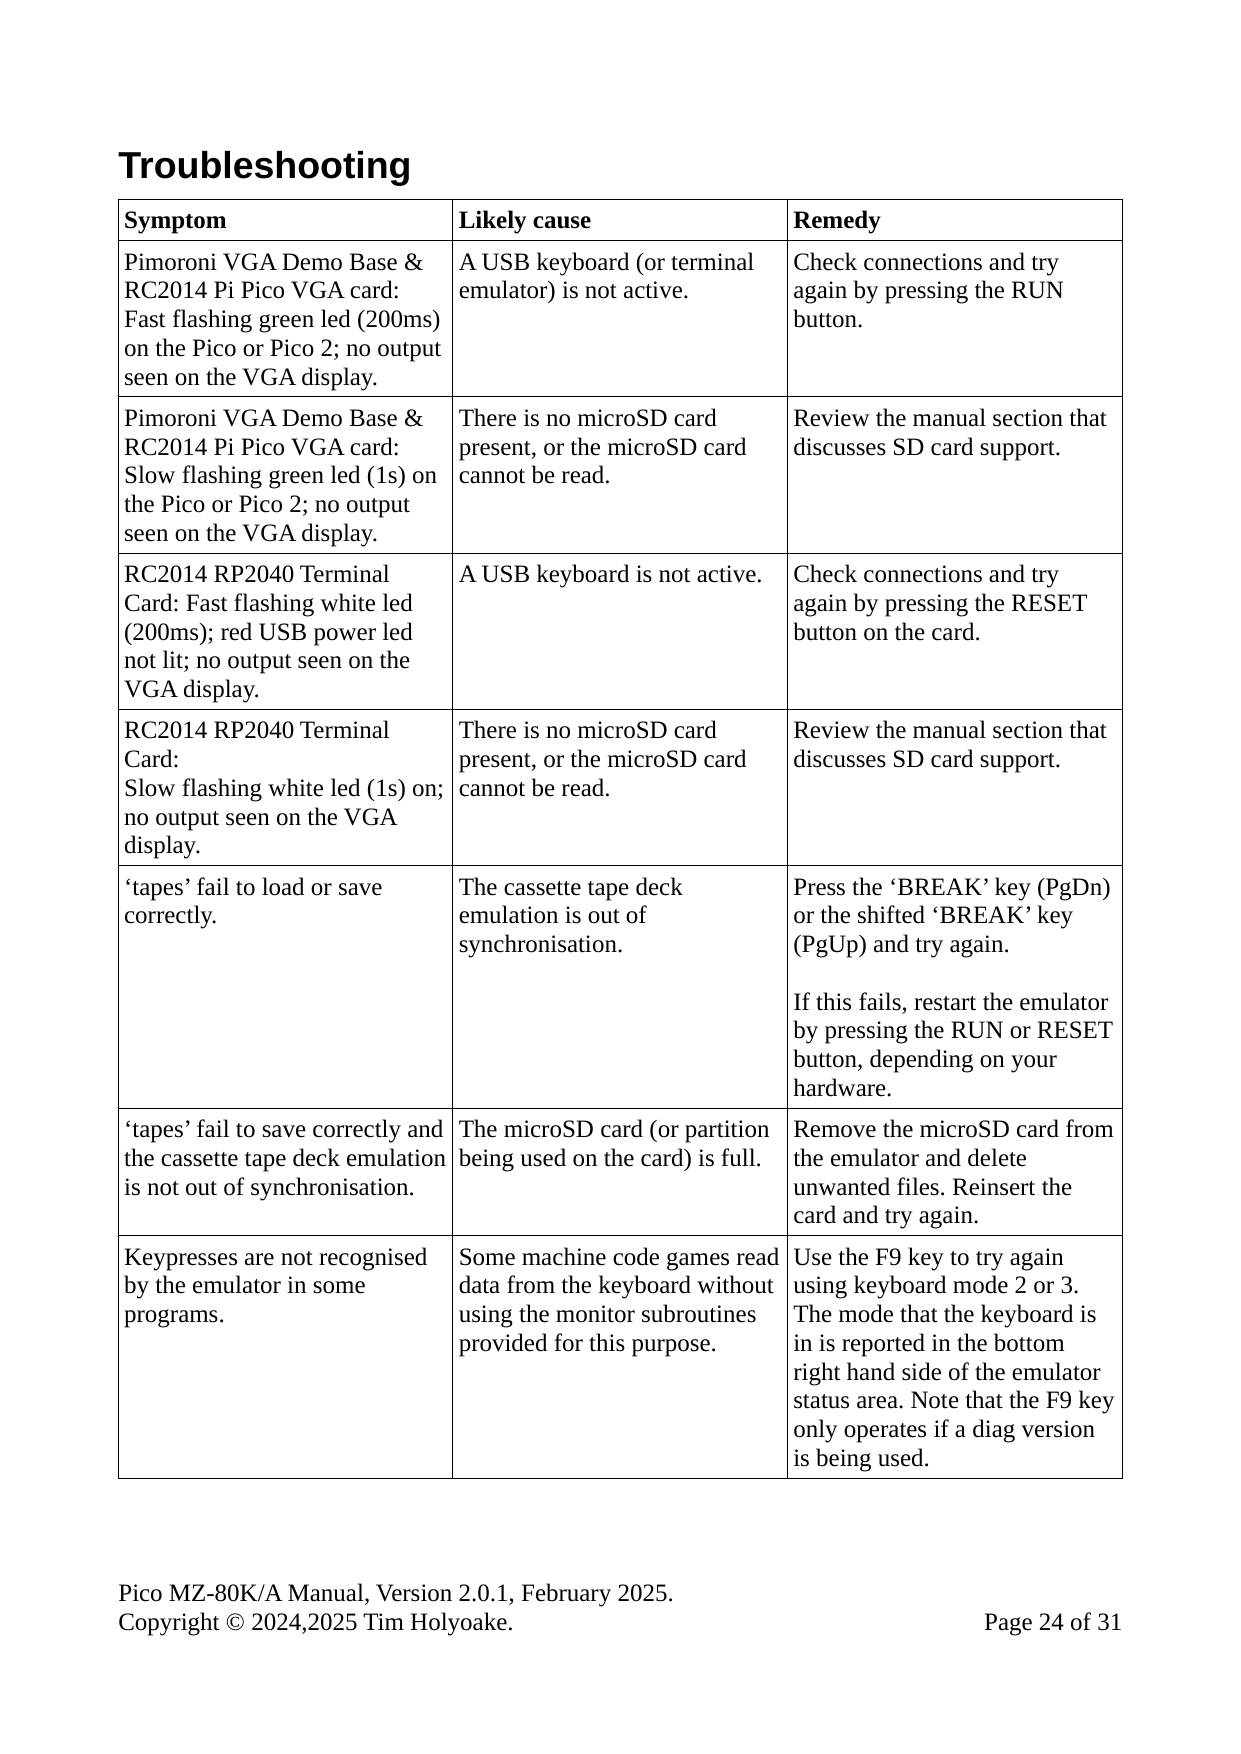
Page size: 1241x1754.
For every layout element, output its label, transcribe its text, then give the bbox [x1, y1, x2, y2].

table_cell There is no microSD card present, or the microSD card cannot be read. [453, 710, 787, 865]
table_cell A USB keyboard is not active. [453, 554, 787, 709]
table_cell The cassette tape deck emulation is out of synchronisation. [453, 866, 787, 1107]
table_cell Pimoroni VGA Demo Base & RC2014 Pi Pico VGA card: Slow flashing green led (1s) on the Pico or Pico 2; no output seen on the VGA display. [119, 397, 452, 552]
table_cell RC2014 RP2040 Terminal Card: Slow flashing white led (1s) on; no output seen on the VGA display. [119, 710, 452, 865]
table_cell RC2014 RP2040 Terminal Card: Fast flashing white led (200ms); red USB power led not lit; no output seen on the VGA display. [119, 554, 452, 709]
table_cell Some machine code games read data from the keyboard without using the monitor subroutines provided for this purpose. [453, 1236, 787, 1477]
subtitle Troubleshooting [118, 143, 1122, 186]
table_cell There is no microSD card present, or the microSD card cannot be read. [453, 397, 787, 552]
table_cell The microSD card (or partition being used on the card) is full. [453, 1109, 787, 1235]
table_cell Remove the microSD card from the emulator and delete unwanted files. Reinsert the card and try again. [788, 1109, 1122, 1235]
table_header Symptom [119, 200, 452, 240]
table_cell ‘tapes’ fail to load or save correctly. [119, 866, 452, 1107]
table_cell Check connections and try again by pressing the RUN button. [788, 241, 1122, 396]
table_header Remedy [788, 200, 1122, 240]
table_cell Keypresses are not recognised by the emulator in some programs. [119, 1236, 452, 1477]
table_cell Press the ‘BREAK’ key (PgDn) or the shifted ‘BREAK’ key (PgUp) and try again. If this fails, restart the emulator by pressing the RUN or RESET button, depending on your hardware. [788, 866, 1122, 1107]
table_cell ‘tapes’ fail to save correctly and the cassette tape deck emulation is not out of synchronisation. [119, 1109, 452, 1235]
table_cell A USB keyboard (or terminal emulator) is not active. [453, 241, 787, 396]
table_header Likely cause [453, 200, 787, 240]
table_cell Check connections and try again by pressing the RESET button on the card. [788, 554, 1122, 709]
table_cell Review the manual section that discusses SD card support. [788, 710, 1122, 865]
table_cell Use the F9 key to try again using keyboard mode 2 or 3. The mode that the keyboard is in is reported in the bottom right hand side of the emulator status area. Note that the F9 key only operates if a diag version is being used. [788, 1236, 1122, 1477]
table_cell Pimoroni VGA Demo Base & RC2014 Pi Pico VGA card: Fast flashing green led (200ms) on the Pico or Pico 2; no output seen on the VGA display. [119, 241, 452, 396]
table_cell Review the manual section that discusses SD card support. [788, 397, 1122, 552]
